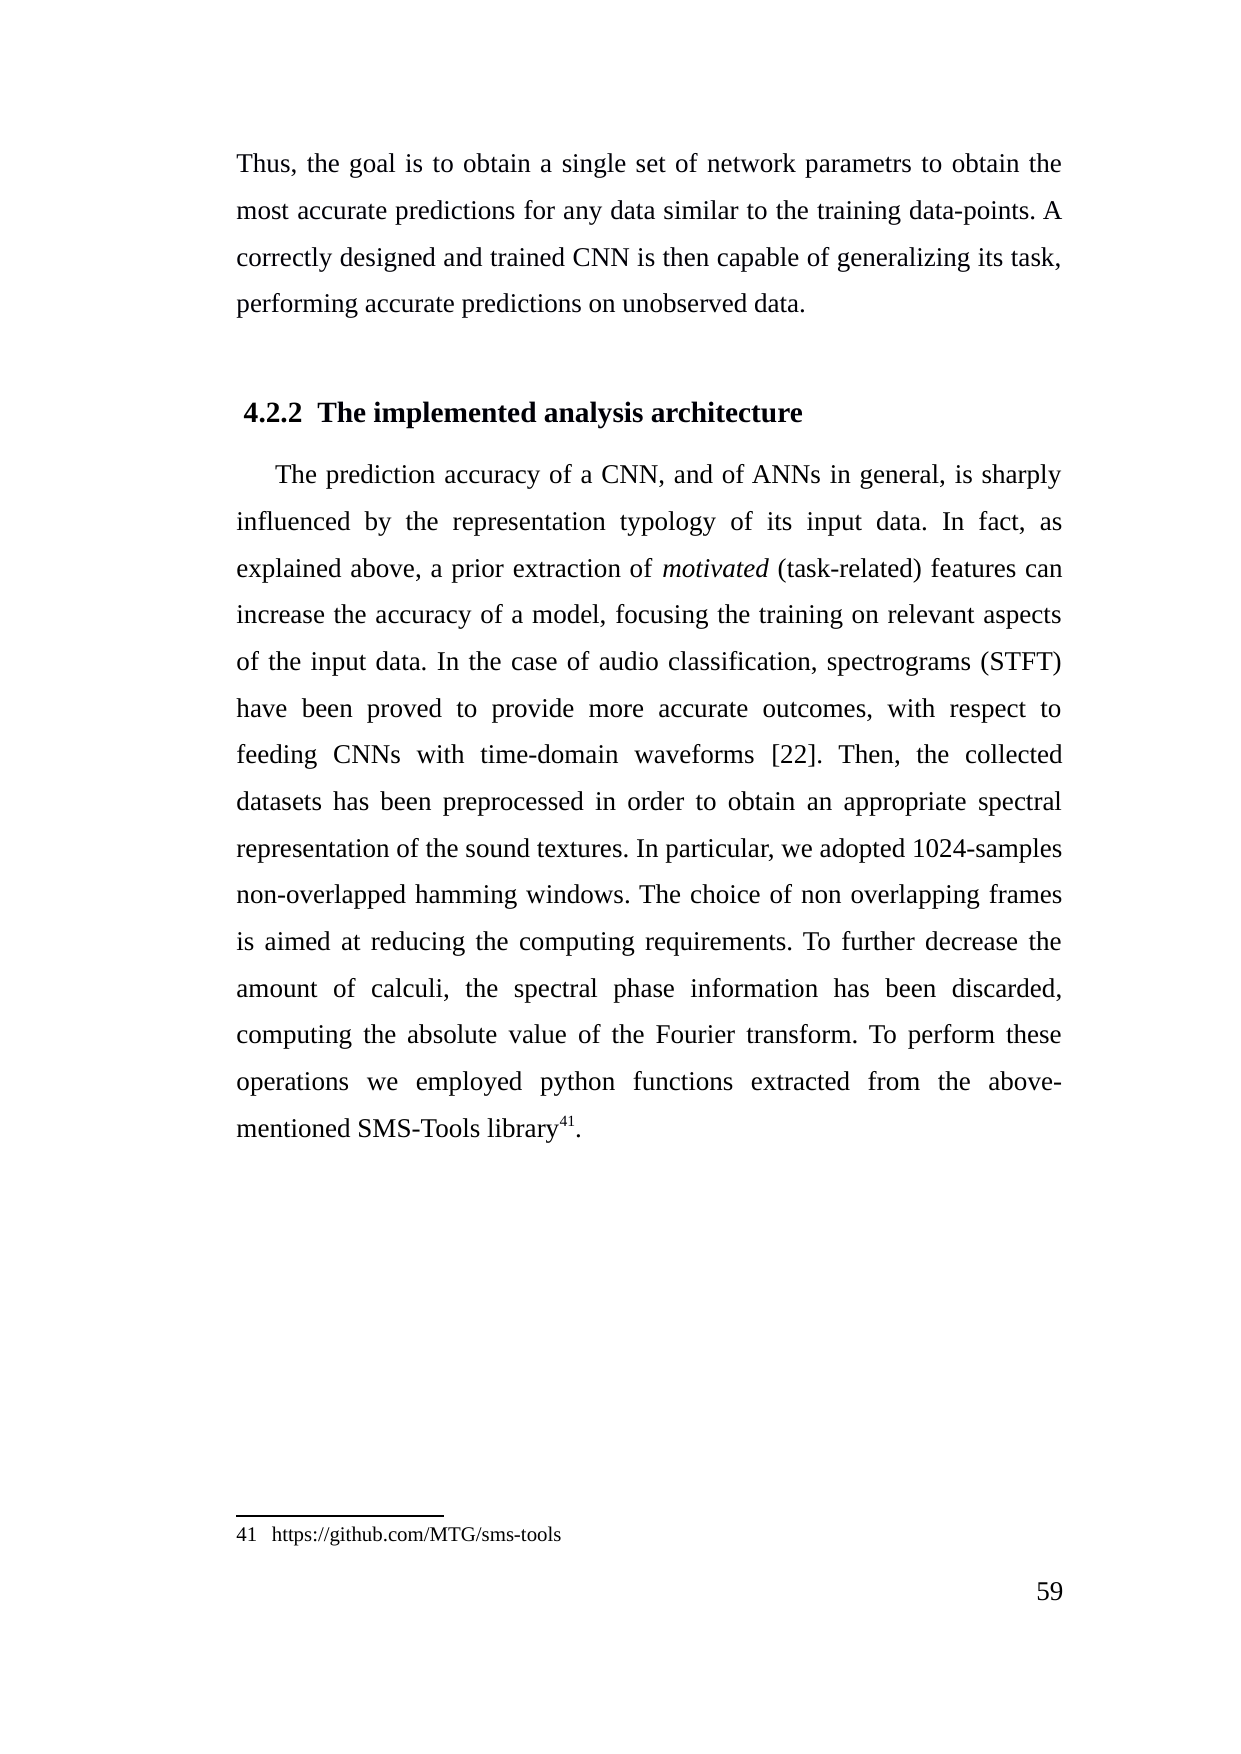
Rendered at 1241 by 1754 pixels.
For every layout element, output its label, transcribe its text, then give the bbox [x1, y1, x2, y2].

text https://github.com/MTG/sms-tools [236, 1522, 1063, 1546]
subtitle The implemented analysis architecture [236, 396, 1063, 429]
text Thus, the goal is to obtain a single set of network parametrs to obtain the most accurate predictions for any data similar to the training data-points. A correctly designed and trained CNN is then capable of generalizing its task, performing accurate predictions on unobserved data. [236, 148, 1063, 319]
text The prediction accuracy of a CNN, and of ANNs in general, is sharply influenced by the representation typology of its input data. In fact, as explained above, a prior extraction of motivated (task-related) features can increase the accuracy of a model, focusing the training on relevant aspects of the input data. In the case of audio classification, spectrograms (STFT) have been proved to provide more accurate outcomes, with respect to feeding CNNs with time-domain waveforms [22]. Then, the collected datasets has been preprocessed in order to obtain an appropriate spectral representation of the sound textures. In particular, we adopted 1024-samples non-overlapped hamming windows. The choice of non overlapping frames is aimed at reducing the computing requirements. To further decrease the amount of calculi, the spectral phase information has been discarded, computing the absolute value of the Fourier transform. To perform these operations we employed python functions extracted from the above-mentioned SMS-Tools library. [236, 459, 1063, 1143]
